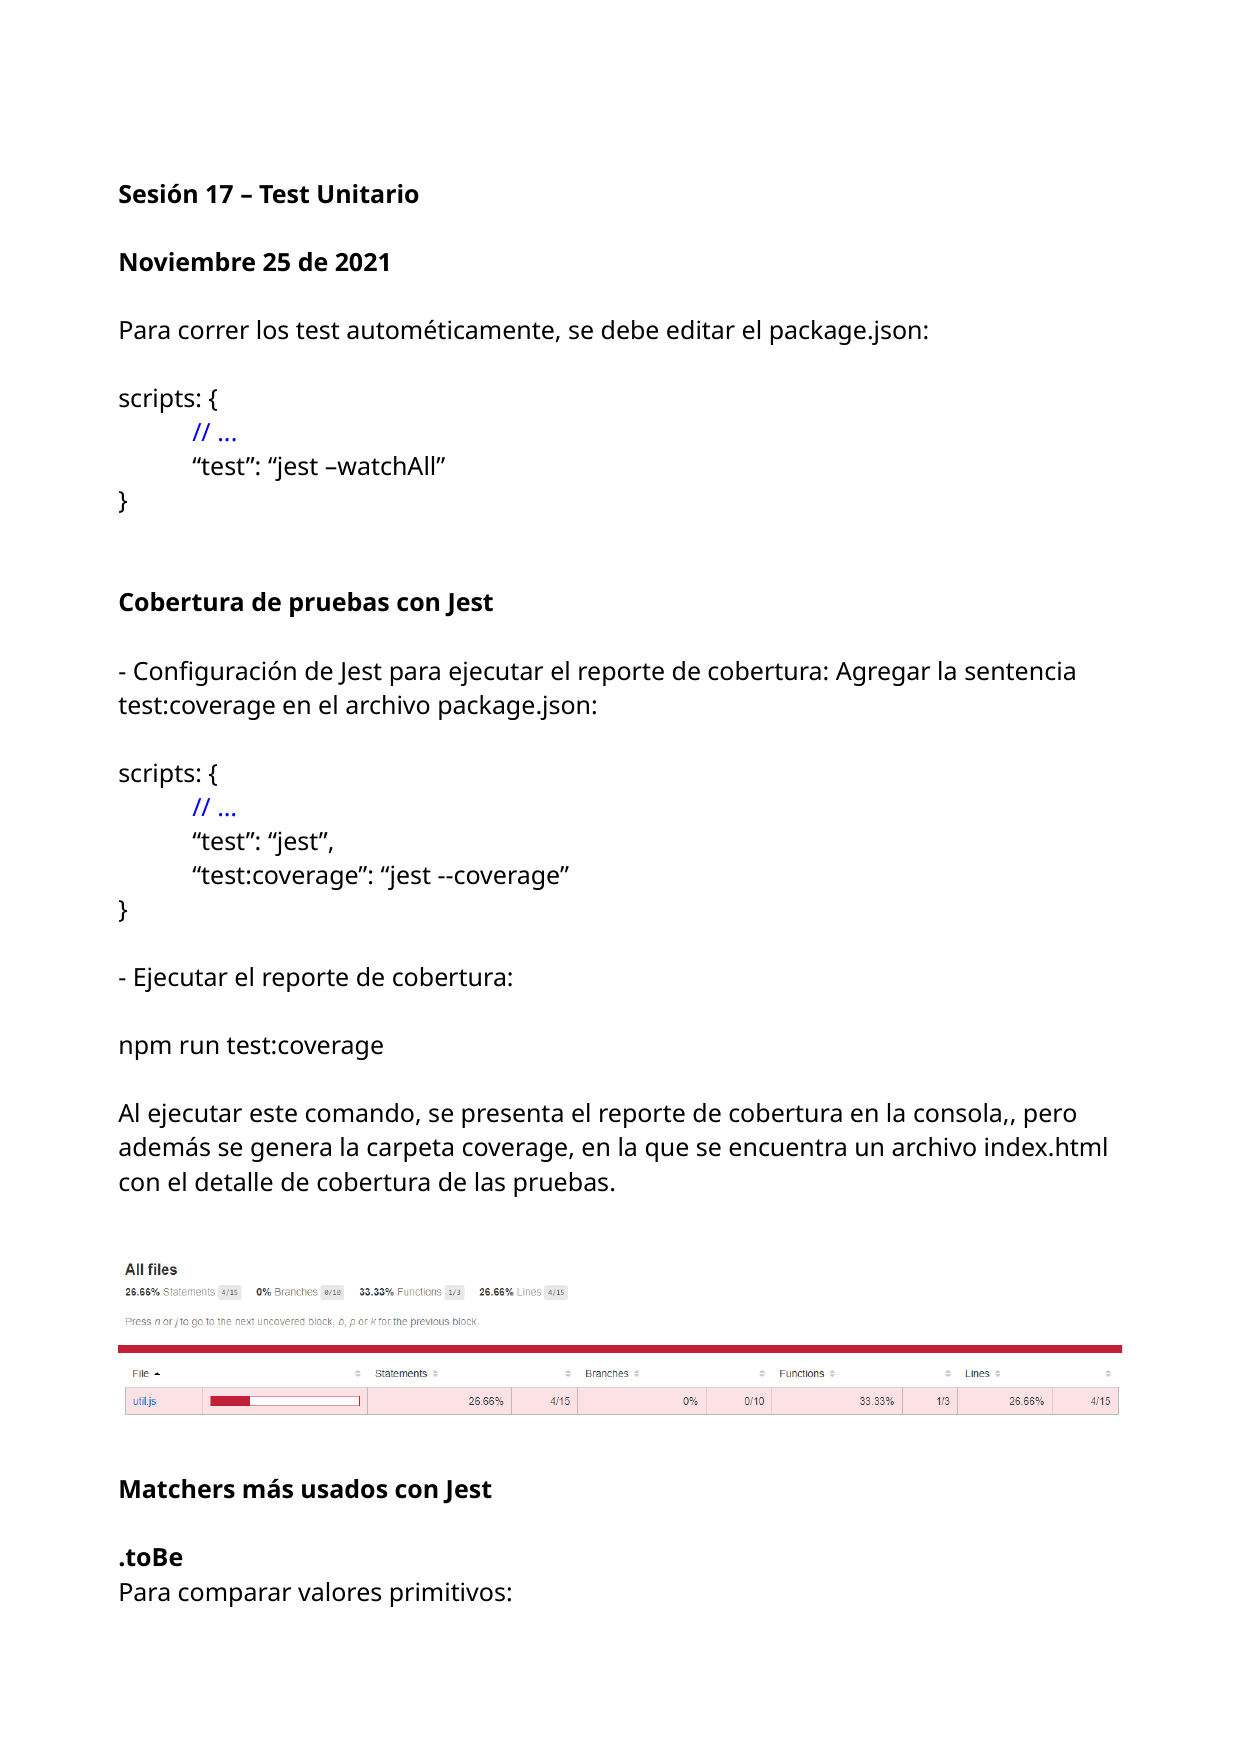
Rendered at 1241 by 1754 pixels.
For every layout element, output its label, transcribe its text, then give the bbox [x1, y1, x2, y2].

text // ... [118, 415, 1122, 449]
text “test:coverage”: “jest --coverage” [118, 858, 1122, 892]
text // … [118, 789, 1122, 823]
text - Ejecutar el reporte de cobertura: [118, 960, 1122, 994]
picture [118, 1256, 1123, 1431]
text Sesión 17 – Test Unitario [118, 176, 1122, 210]
text Al ejecutar este comando, se presenta el reporte de cobertura en la consola,, pero además se genera la carpeta coverage, en la que se encuentra un archivo index.html con el detalle de cobertura de las pruebas. [118, 1096, 1122, 1198]
text Para correr los test autométicamente, se debe editar el package.json: [118, 313, 1122, 347]
text } [118, 483, 1122, 517]
text npm run test:coverage [118, 1028, 1122, 1062]
text Noviembre 25 de 2021 [118, 244, 1122, 278]
text scripts: { [118, 381, 1122, 415]
text .toBe [118, 1540, 1122, 1574]
text } [118, 892, 1122, 926]
text Matchers más usados con Jest [118, 1431, 1122, 1506]
text “test”: “jest –watchAll” [118, 449, 1122, 483]
text - Configuración de Jest para ejecutar el reporte de cobertura: Agregar la sentencia test:coverage en el archivo package.json: [118, 653, 1122, 721]
text Para comparar valores primitivos: [118, 1574, 1122, 1608]
text Cobertura de pruebas con Jest [118, 585, 1122, 619]
text scripts: { [118, 755, 1122, 789]
text [118, 1232, 1122, 1256]
text “test”: “jest”, [118, 823, 1122, 858]
